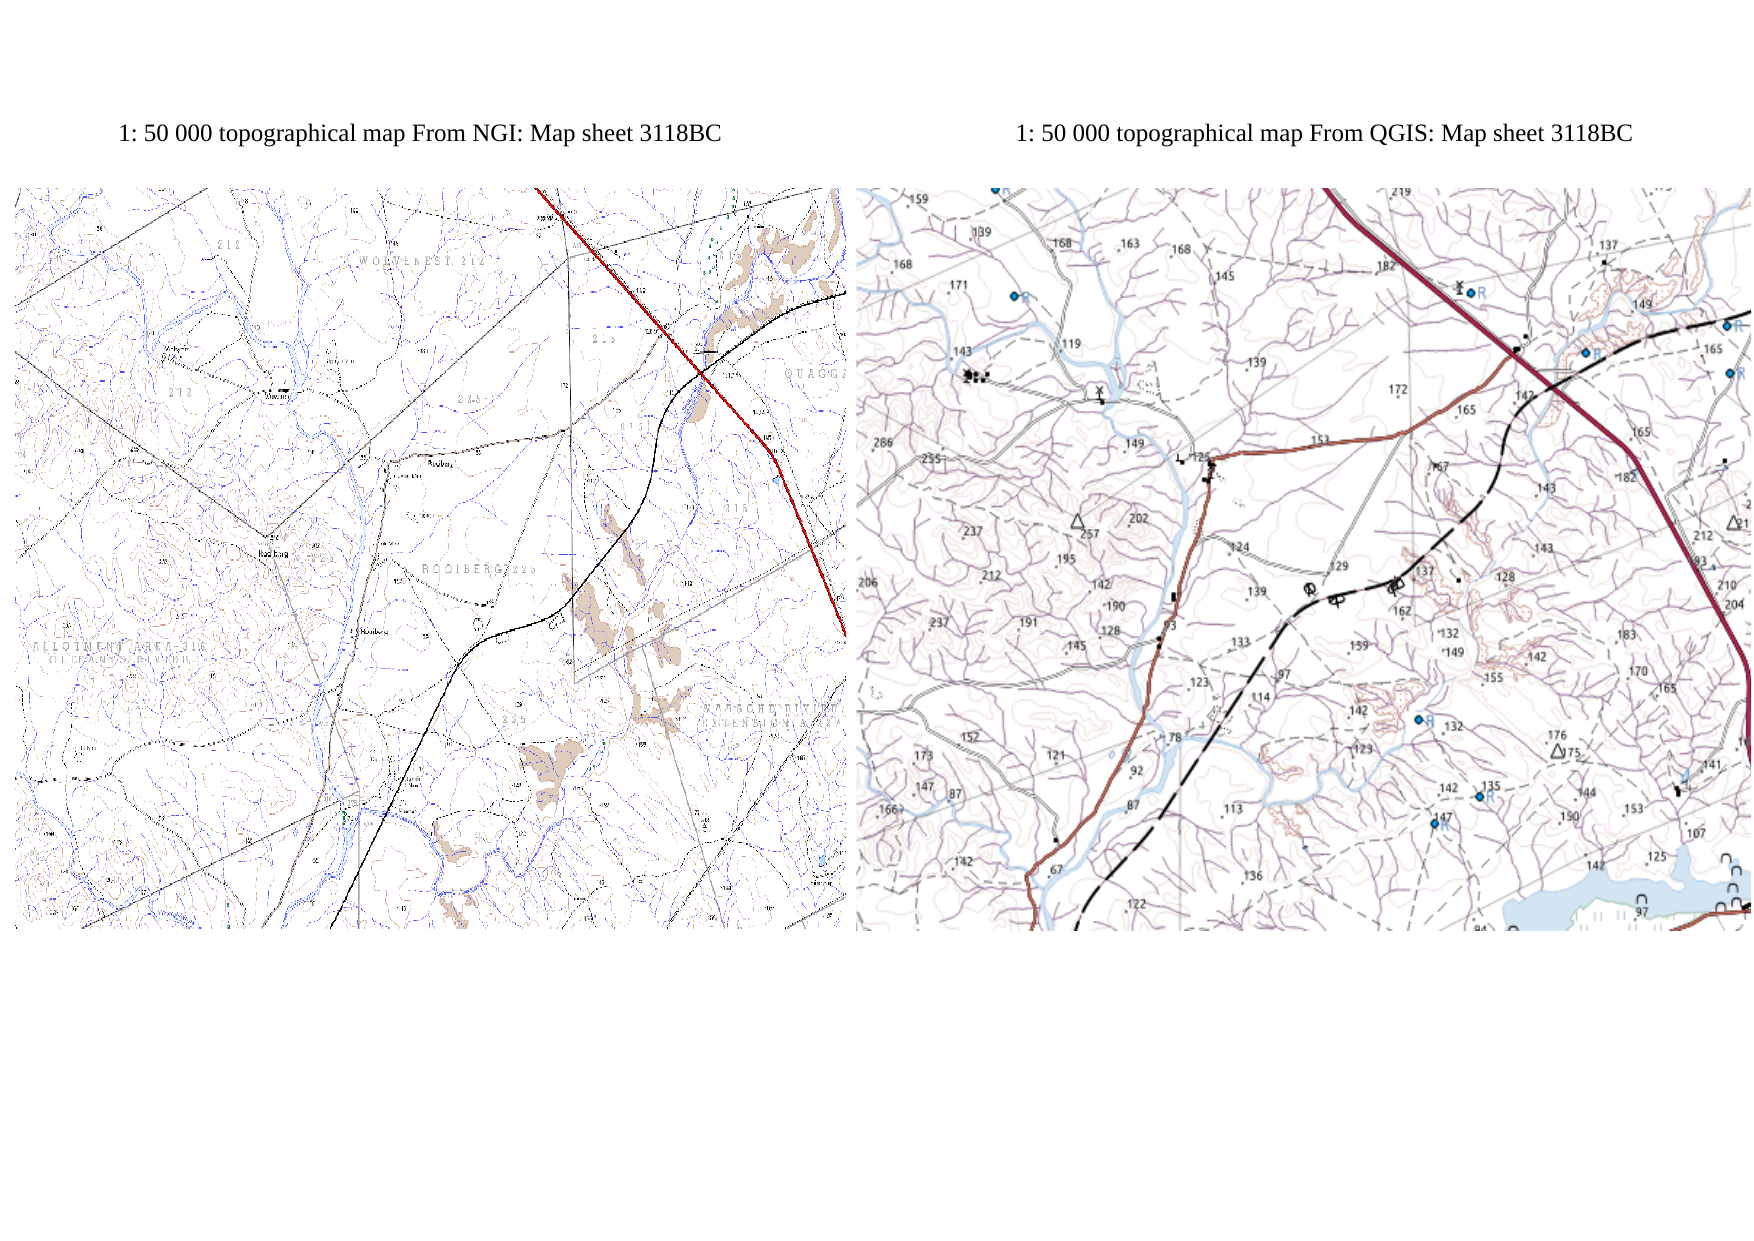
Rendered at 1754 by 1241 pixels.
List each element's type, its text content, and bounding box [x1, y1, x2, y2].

picture [15, 188, 847, 929]
text 1: 50 000 topographical map From NGI: Map sheet 3118BC 1: 50 000 topographical map From QGIS: Map sheet 3118BC [118, 118, 1636, 147]
picture [856, 188, 1752, 931]
